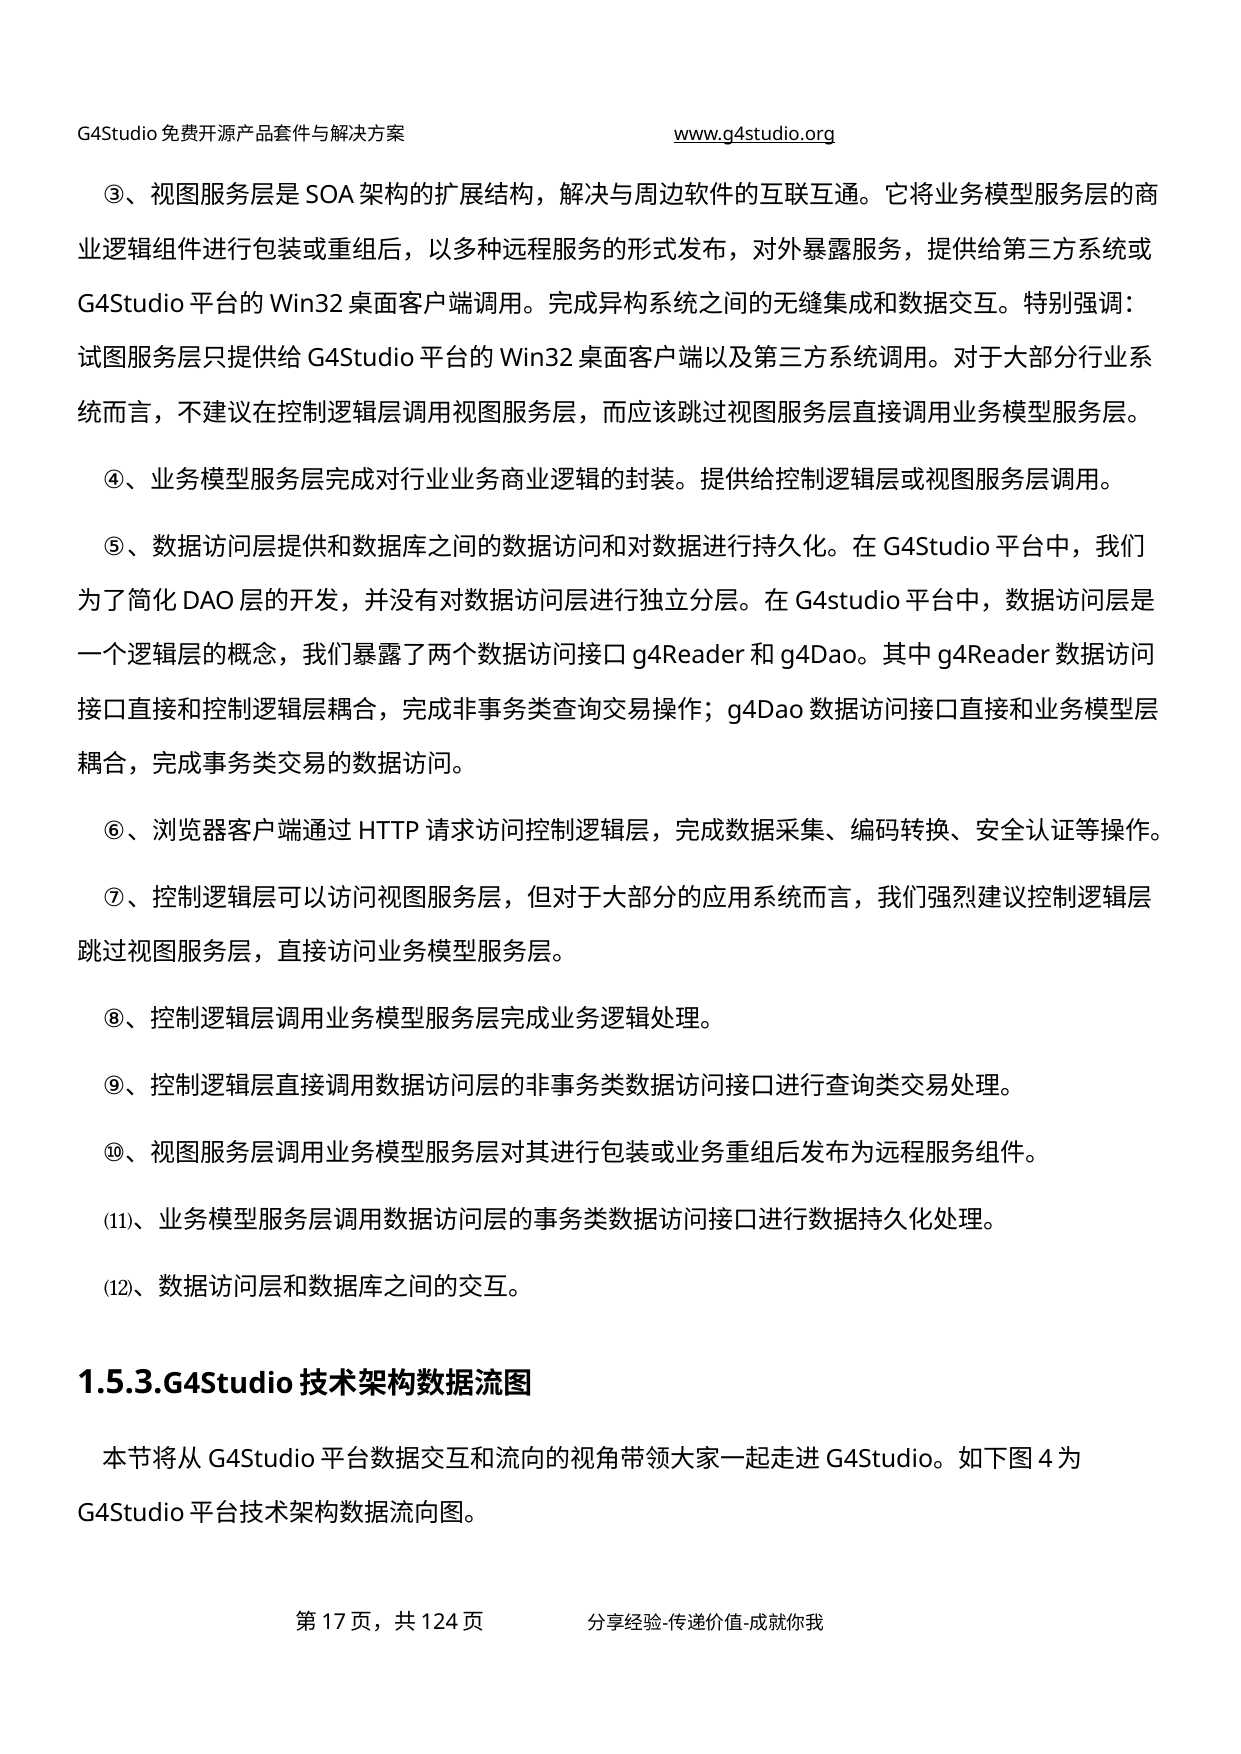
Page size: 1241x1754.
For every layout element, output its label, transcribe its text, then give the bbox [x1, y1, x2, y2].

text ⑩、视图服务层调用业务模型服务层对其进行包装或业务重组后发布为远程服务组件。 [77, 1132, 1163, 1168]
text ⑧、控制逻辑层调用业务模型服务层完成业务逻辑处理。 [77, 998, 1163, 1035]
text ⑿、数据访问层和数据库之间的交互。 [77, 1266, 1163, 1302]
text ③、视图服务层是SOA架构的扩展结构，解决与周边软件的互联互通。它将业务模型服务层的商业逻辑组件进行包装或重组后，以多种远程服务的形式发布，对外暴露服务，提供给第三方系统或G4Studio平台的Win32桌面客户端调用。完成异构系统之间的无缝集成和数据交互。特别强调：试图服务层只提供给G4Studio平台的Win32桌面客户端以及第三方系统调用。对于大部分行业系统而言，不建议在控制逻辑层调用视图服务层，而应该跳过视图服务层直接调用业务模型服务层。 [77, 175, 1163, 428]
subtitle 1.5.3.G4Studio技术架构数据流图 [77, 1358, 1163, 1403]
text ⑥、浏览器客户端通过HTTP请求访问控制逻辑层，完成数据采集、编码转换、安全认证等操作。 [77, 810, 1163, 847]
text ⑦、控制逻辑层可以访问视图服务层，但对于大部分的应用系统而言，我们强烈建议控制逻辑层跳过视图服务层，直接访问业务模型服务层。 [77, 877, 1163, 968]
text ⑤、数据访问层提供和数据库之间的数据访问和对数据进行持久化。在G4Studio平台中，我们为了简化DAO层的开发，并没有对数据访问层进行独立分层。在G4studio平台中，数据访问层是一个逻辑层的概念，我们暴露了两个数据访问接口g4Reader和g4Dao。其中g4Reader数据访问接口直接和控制逻辑层耦合，完成非事务类查询交易操作；g4Dao数据访问接口直接和业务模型层耦合，完成事务类交易的数据访问。 [77, 526, 1163, 780]
text ④、业务模型服务层完成对行业业务商业逻辑的封装。提供给控制逻辑层或视图服务层调用。 [77, 459, 1163, 495]
text 本节将从G4Studio平台数据交互和流向的视角带领大家一起走进G4Studio。如下图4为G4Studio平台技术架构数据流向图。 [77, 1438, 1163, 1529]
text ⑨、控制逻辑层直接调用数据访问层的非事务类数据访问接口进行查询类交易处理。 [77, 1065, 1163, 1102]
text ⑾、业务模型服务层调用数据访问层的事务类数据访问接口进行数据持久化处理。 [77, 1199, 1163, 1235]
